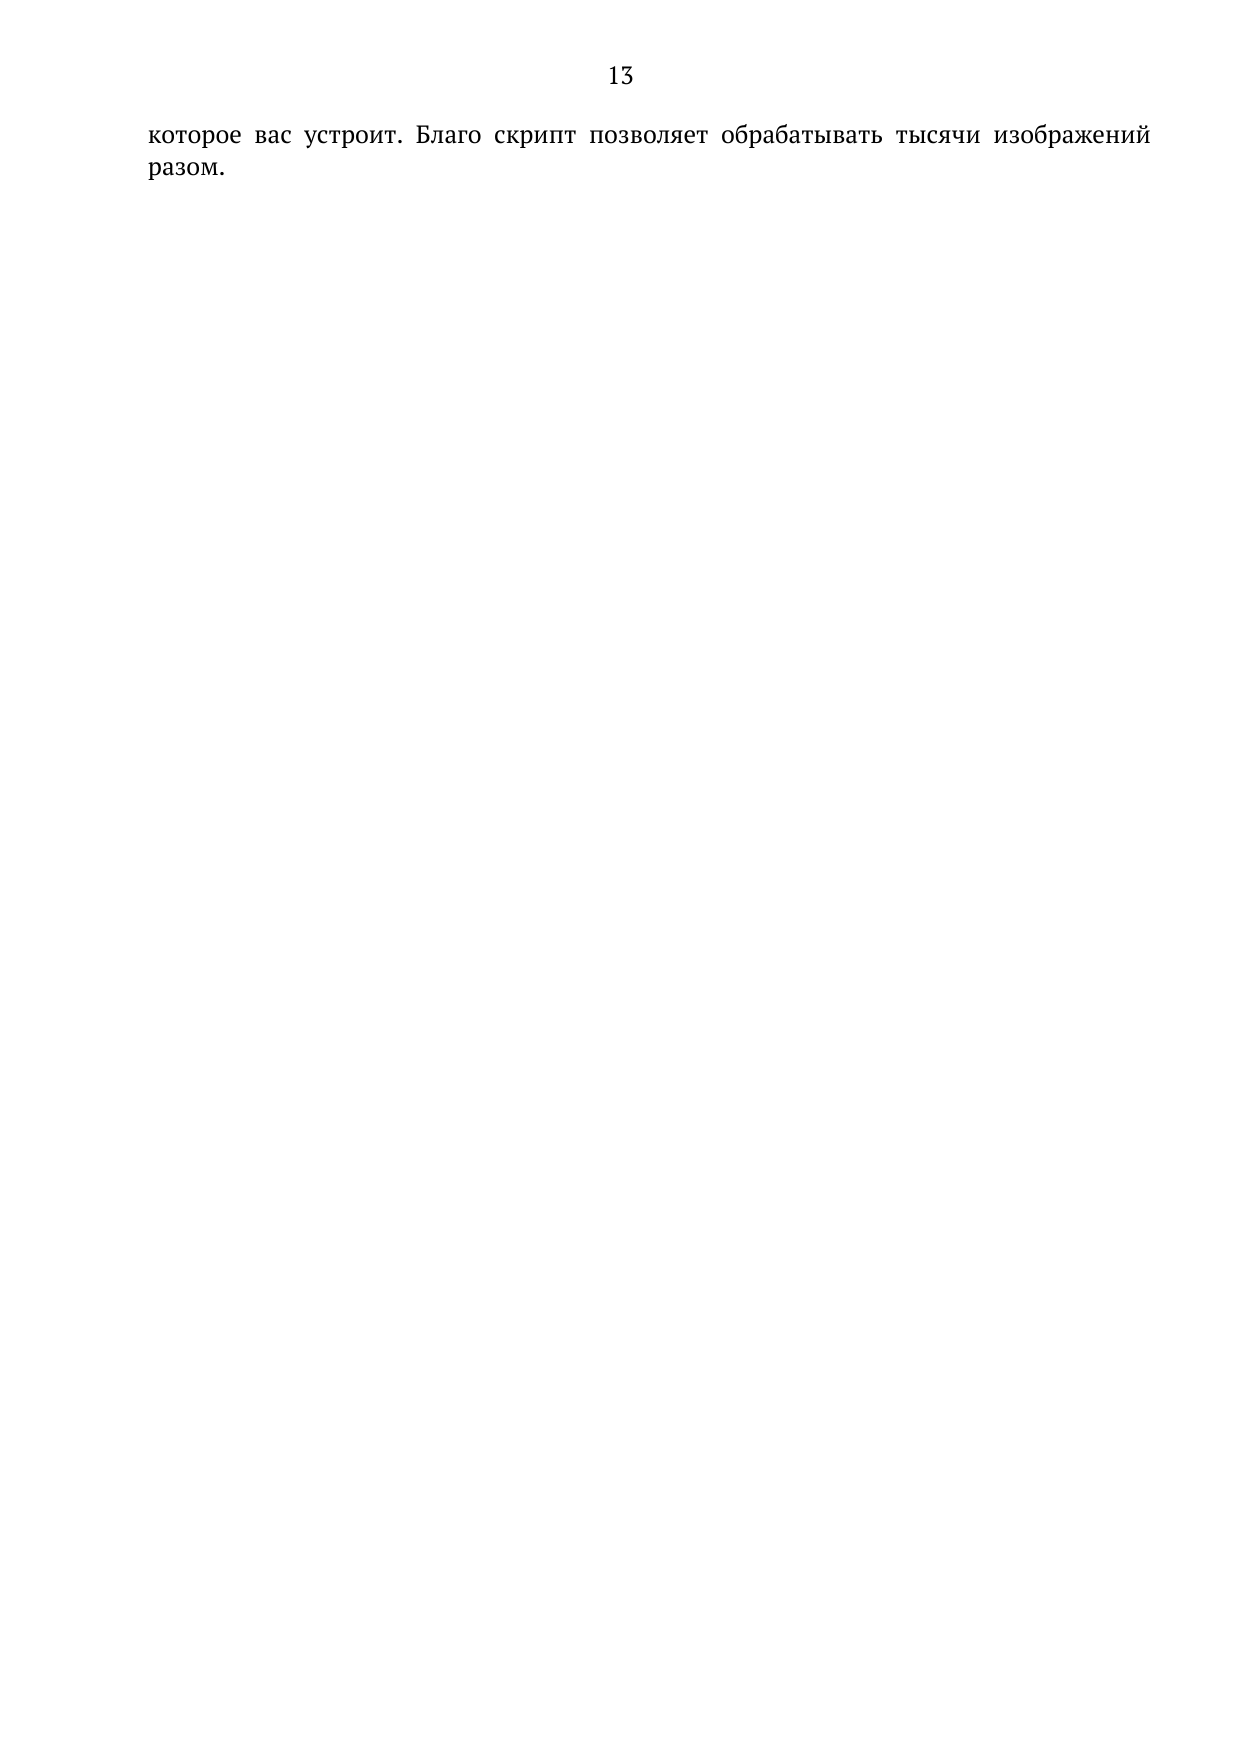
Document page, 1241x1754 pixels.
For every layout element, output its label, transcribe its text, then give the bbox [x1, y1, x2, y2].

text которое вас устроит. Благо скрипт позволяет обрабатывать тысячи изображений разом. [148, 118, 1152, 183]
